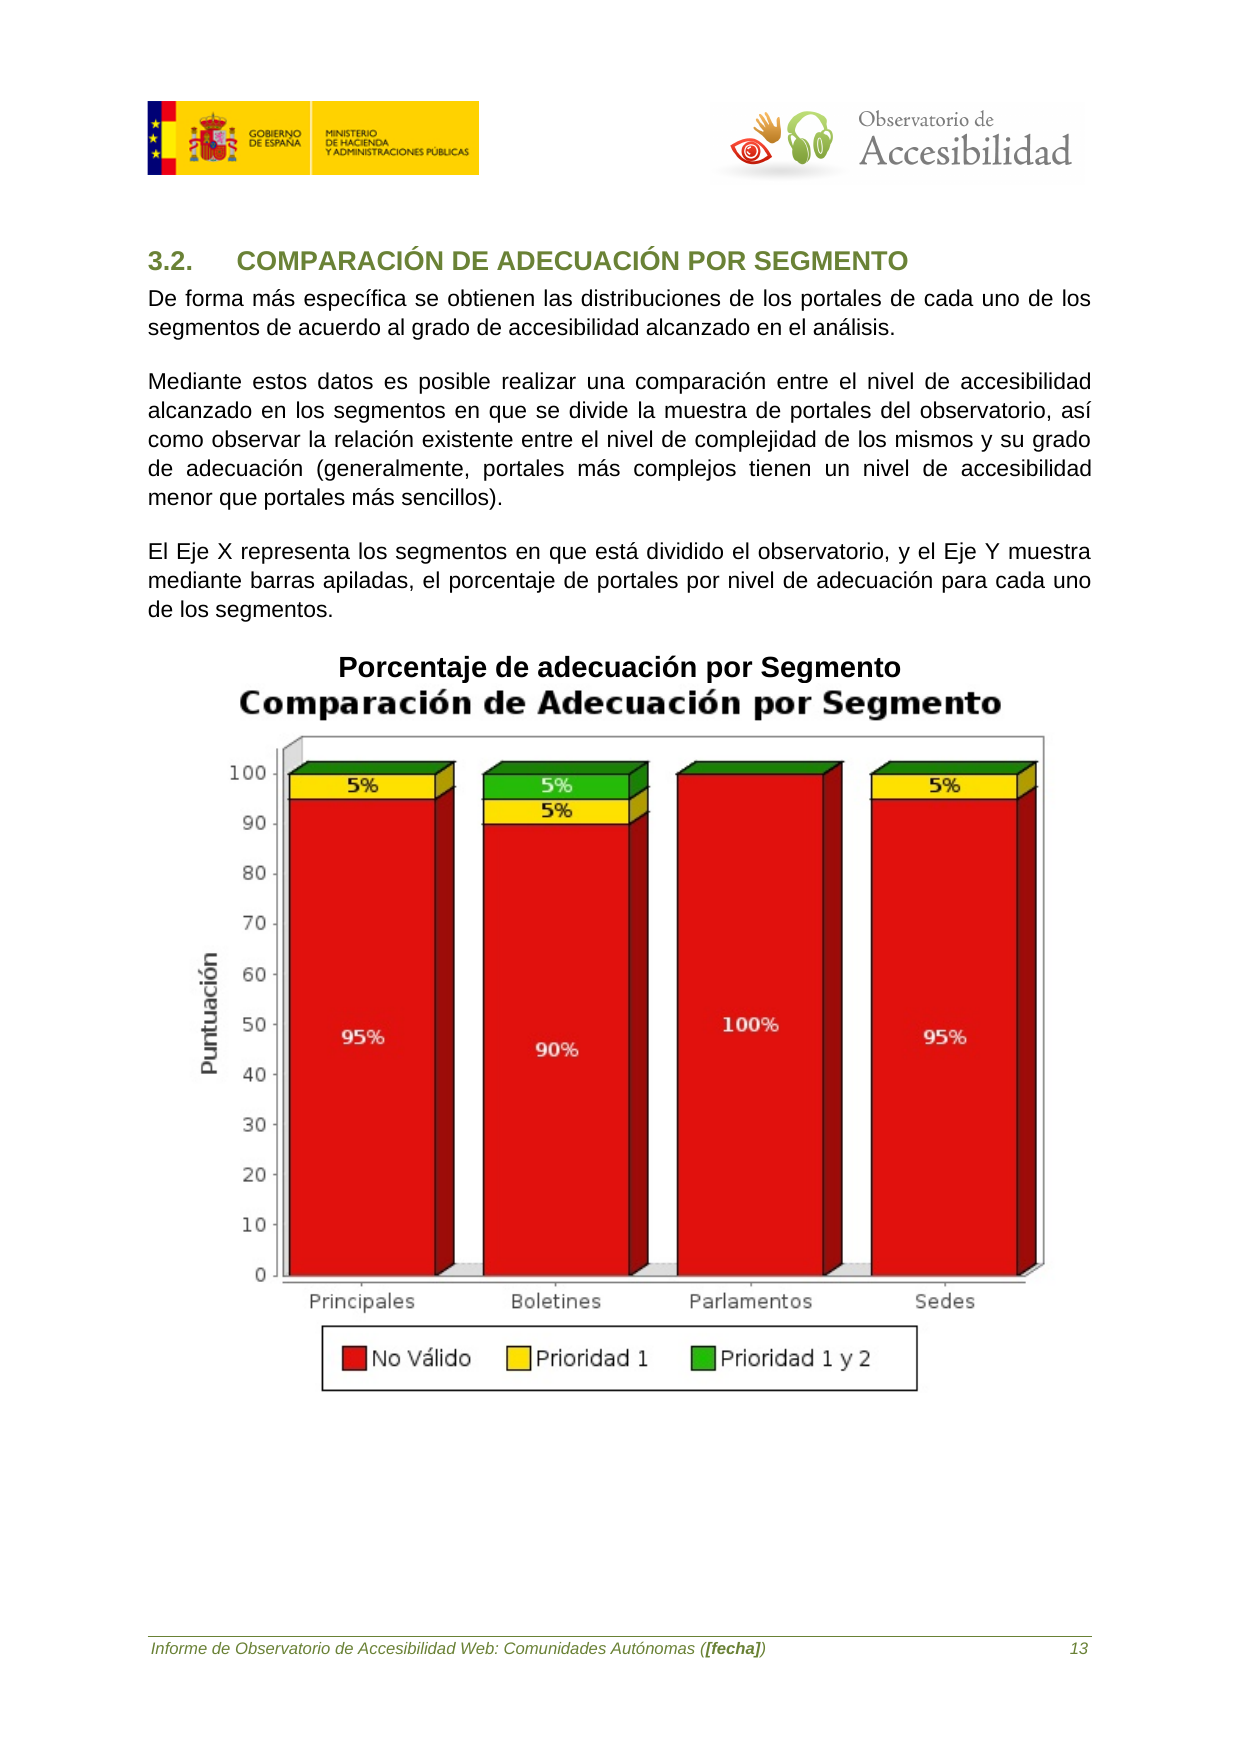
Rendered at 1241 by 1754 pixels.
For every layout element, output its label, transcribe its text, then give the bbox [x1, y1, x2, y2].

subtitle Comparación de adecuación por segmento [148, 245, 1092, 276]
text De forma más específica se obtienen las distribuciones de los portales de cada uno de los segmentos de acuerdo al grado de accesibilidad alcanzado en el análisis. [148, 285, 1092, 341]
text Mediante estos datos es posible realizar una comparación entre el nivel de accesibilidad alcanzado en los segmentos en que se divide la muestra de portales del observatorio, así como observar la relación existente entre el nivel de complejidad de los mismos y su grado de adecuación (generalmente, portales más complejos tienen un nivel de accesibilidad menor que portales más sencillos). [148, 368, 1092, 510]
text El Eje X representa los segmentos en que está dividido el observatorio, y el Eje Y muestra mediante barras apiladas, el porcentaje de portales por nivel de adecuación para cada uno de los segmentos. [148, 538, 1092, 622]
picture [147, 101, 479, 175]
picture [178, 683, 1062, 1393]
picture [710, 102, 1086, 185]
text Porcentaje de adecuación por Segmento [148, 650, 1092, 683]
